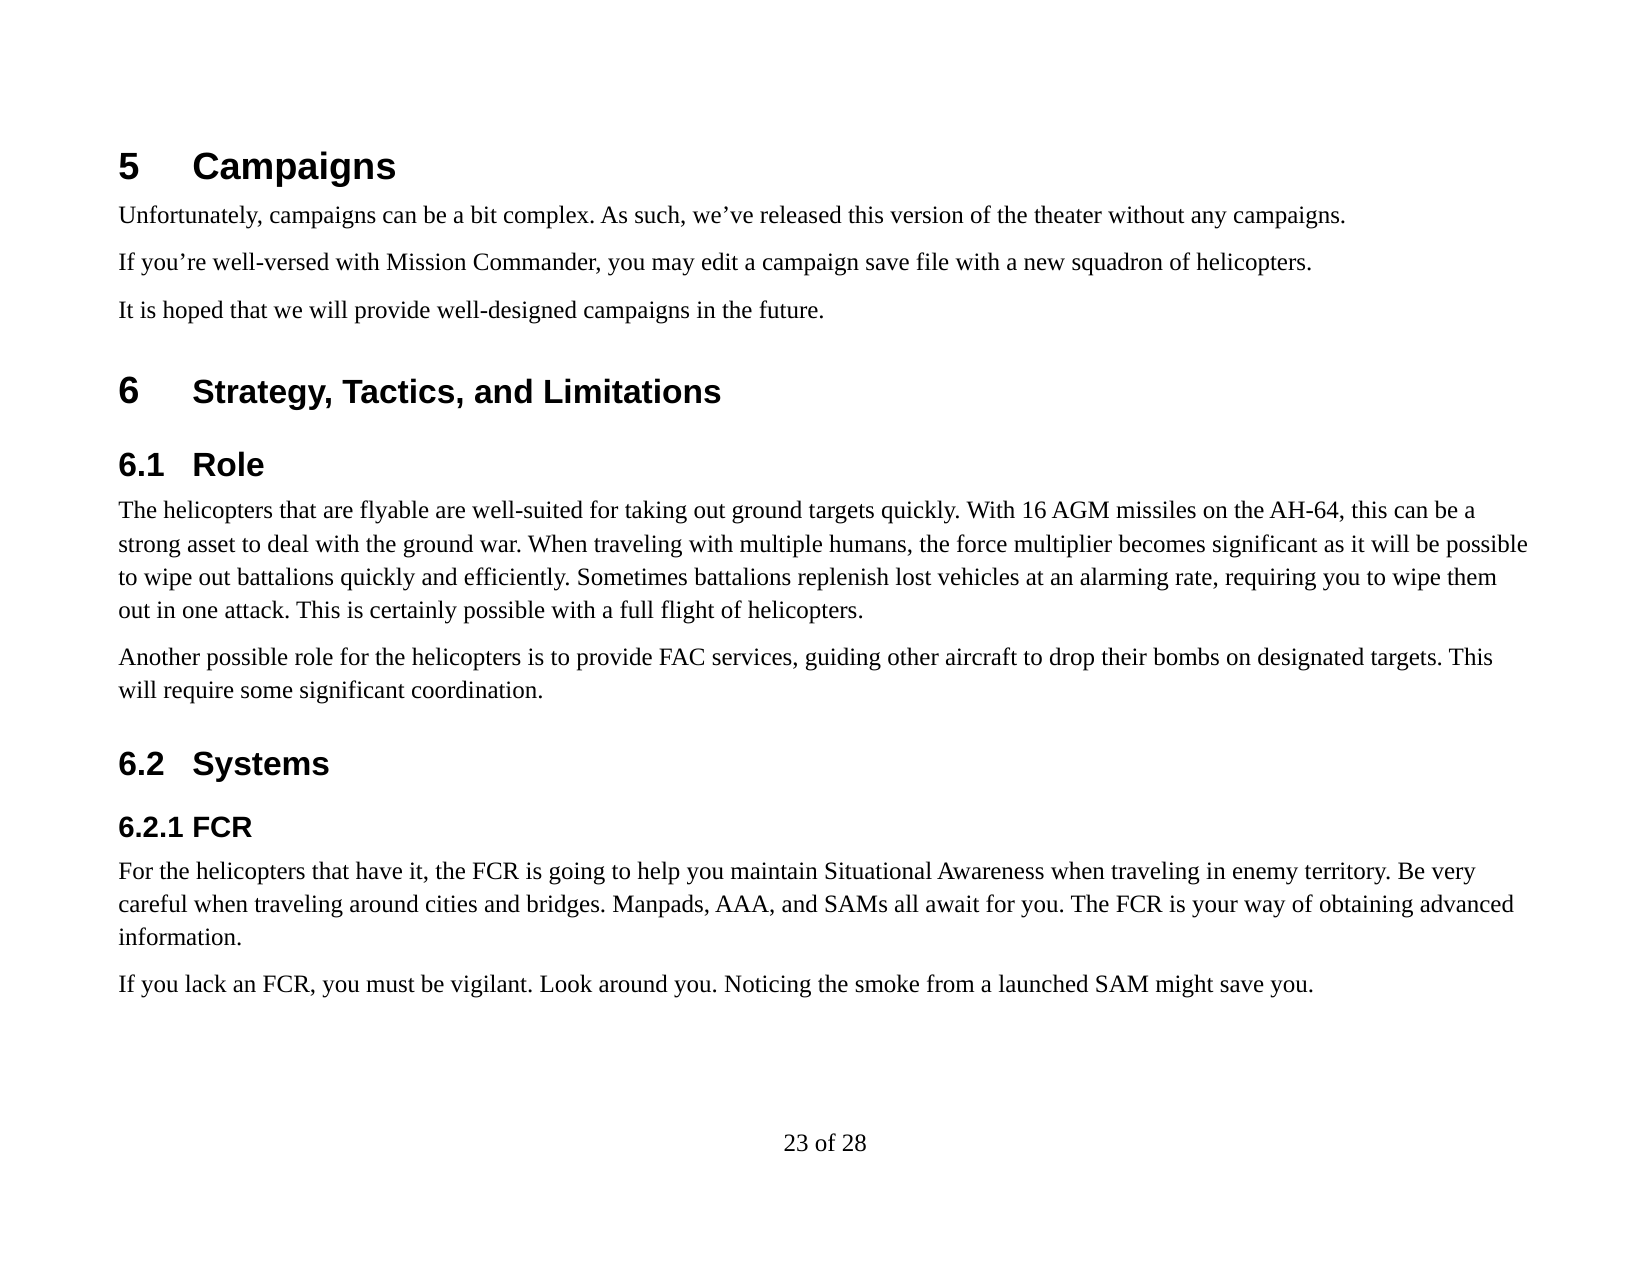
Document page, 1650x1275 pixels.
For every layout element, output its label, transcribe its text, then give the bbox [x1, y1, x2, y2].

text Another possible role for the helicopters is to provide FAC services, guiding other aircraft to drop their bombs on designated targets. This will require some significant coordination. [118, 642, 1532, 704]
subtitle Role [118, 444, 1532, 483]
text If you’re well-versed with Mission Commander, you may edit a campaign save file with a new squadron of helicopters. [118, 247, 1532, 276]
text The helicopters that are flyable are well-suited for taking out ground targets quickly. With 16 AGM missiles on the AH-64, this can be a strong asset to deal with the ground war. When traveling with multiple humans, the force multiplier becomes significant as it will be possible to wipe out battalions quickly and efficiently. Sometimes battalions replenish lost vehicles at an alarming rate, requiring you to wipe them out in one attack. This is certainly possible with a full flight of helicopters. [118, 496, 1532, 623]
text Unfortunately, campaigns can be a bit complex. As such, we’ve released this version of the theater without any campaigns. [118, 200, 1532, 228]
subtitle FCR [118, 809, 1532, 843]
subtitle Systems [118, 744, 1532, 782]
text For the helicopters that have it, the FCR is going to help you maintain Situational Awareness when traveling in enemy territory. Be very careful when traveling around cities and bridges. Manpads, AAA, and SAMs all await for you. The FCR is your way of obtaining advanced information. [118, 856, 1532, 951]
subtitle Campaigns [118, 143, 1532, 187]
text If you lack an FCR, you must be vigilant. Look around you. Noticing the smoke from a launched SAM might save you. [118, 969, 1532, 998]
subtitle Strategy, Tactics, and Limitations [118, 367, 1532, 411]
text It is hoped that we will provide well-designed campaigns in the future. [118, 295, 1532, 324]
